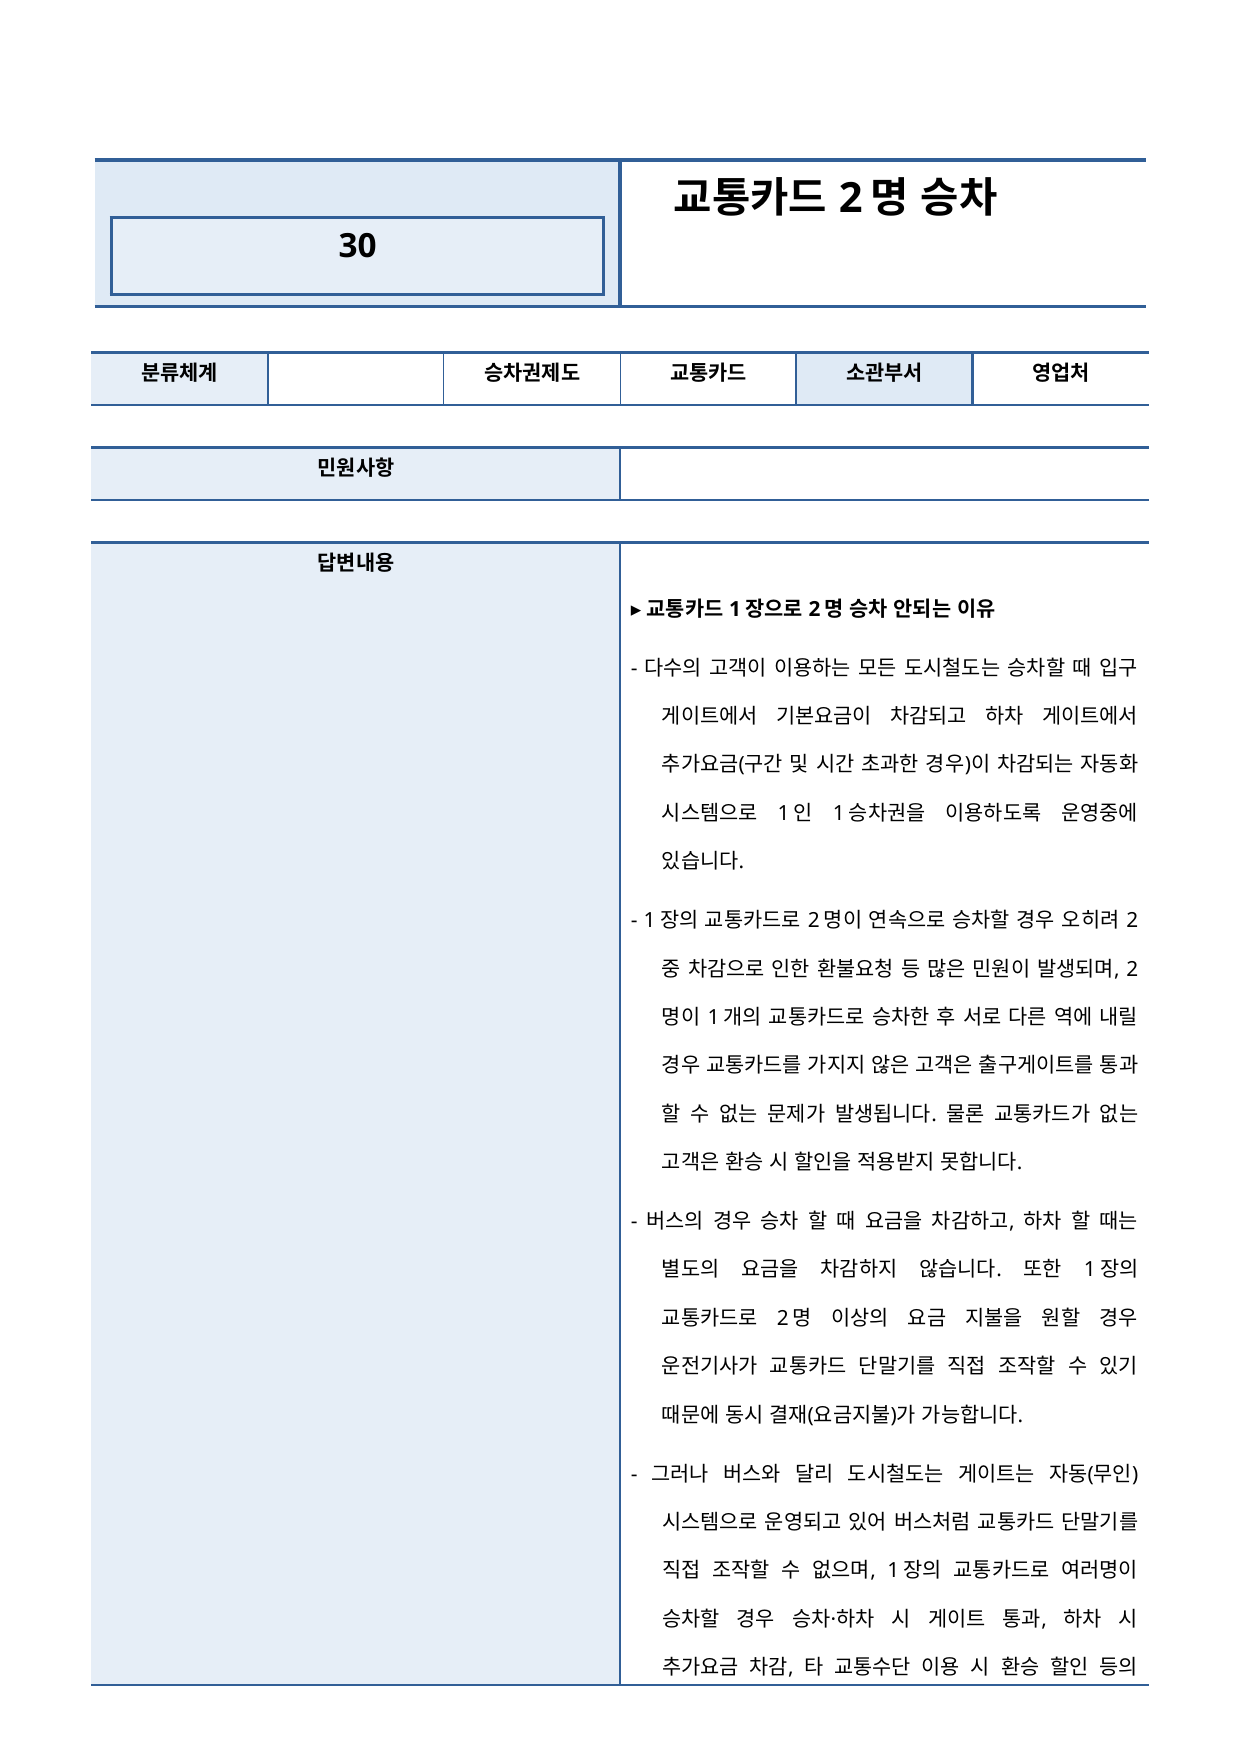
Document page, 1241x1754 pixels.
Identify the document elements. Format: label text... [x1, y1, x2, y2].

table_header ▸ 교통카드 1장으로 2명 승차 안되는 이유 - 다수의 고객이 이용하는 모든 도시철도는 승차할 때 입구 게이트에서 기본요금이 차감되고 하차 게이트에서 추가요금(구간 및 시간 초과한 경우)이 차감되는 자동화 시스템으로 1인 1승차권을 이용하도록 운영중에 있습니다. - 1장의 교통카드로 2명이 연속으로 승차할 경우 오히려 2중 차감으로 인한 환불요청 등 많은 민원이 발생되며, 2명이 1개의 교통카드로 승차한 후 서로 다른 역에 내릴 경우 교통카드를 가지지 않은 고객은 출구게이트를 통과 할 수 없는 문제가 발생됩니다. 물론 교통카드가 없는 고객은 환승 시 할인을 적용받지 못합니다. - 버스의 경우 승차 할 때 요금을 차감하고, 하차 할 때는 별도의 요금을 차감하지 않습니다. 또한 1장의 교통카드로 2명 이상의 요금 지불을 원할 경우 운전기사가 교통카드 단말기를 직접 조작할 수 있기 때문에 동시 결재(요금지불)가 가능합니다. - 그러나 버스와 달리 도시철도는 게이트는 자동(무인) 시스템으로 운영되고 있어 버스처럼 교통카드 단말기를 직접 조작할 수 없으며, 1장의 교통카드로 여러명이 승차할 경우 승차·하차 시 게이트 통과, 하차 시 추가요금 차감, 타 교통수단 이용 시 환승 할인 등의 [621, 544, 1149, 1684]
table_header 영업처 [974, 354, 1149, 404]
table_header [269, 354, 443, 404]
table_header 교통카드 2명 승차 [622, 162, 1146, 305]
table_header 승차권제도 [444, 354, 620, 404]
table_header 민원사항 [91, 449, 619, 499]
table_header 교통카드 [621, 354, 795, 404]
table_header 답변내용 [91, 544, 619, 1684]
table_header 소관부서 [797, 354, 971, 404]
table_header 30 [113, 219, 602, 293]
table_header [95, 162, 618, 305]
table_header [621, 449, 1149, 499]
table_header 분류체계 [91, 354, 267, 404]
